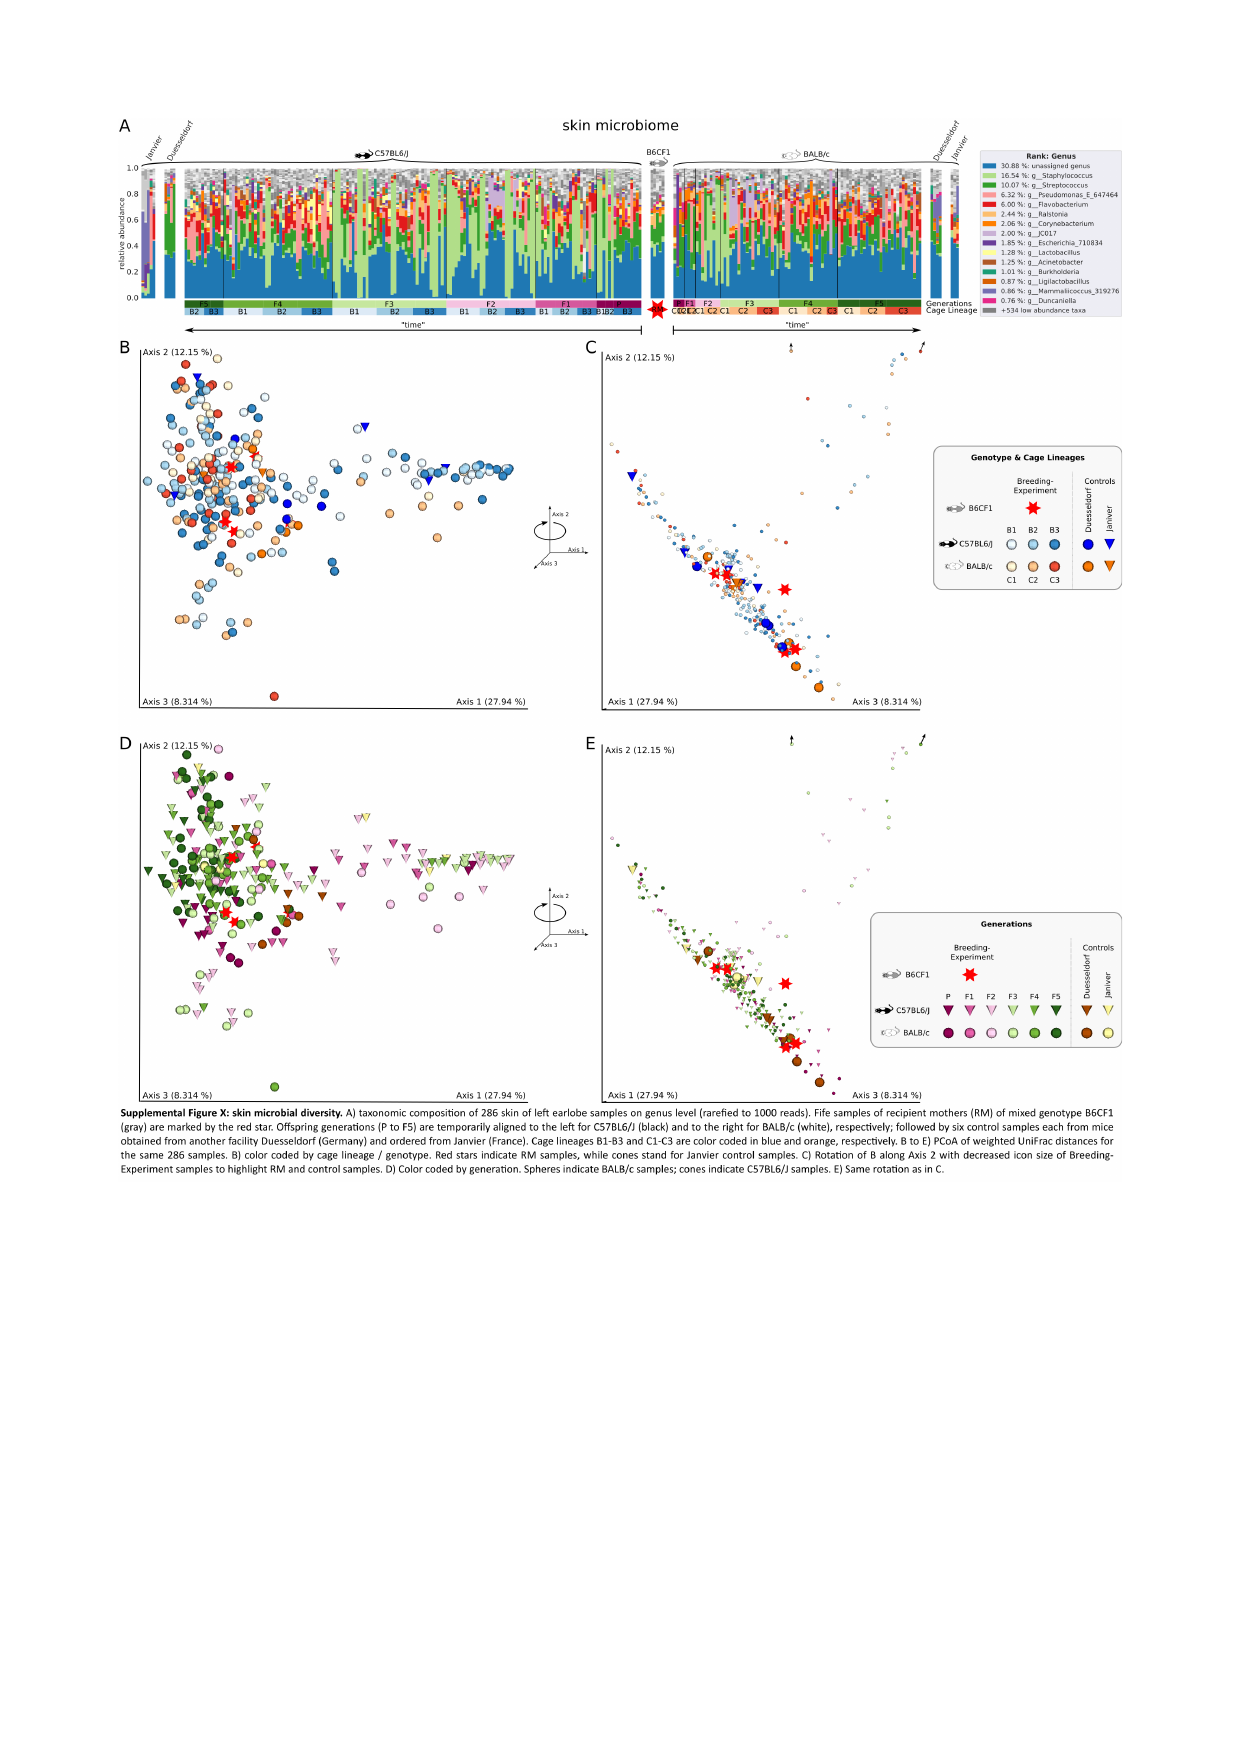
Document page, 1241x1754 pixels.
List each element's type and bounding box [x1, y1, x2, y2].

picture [118, 118, 1123, 1182]
